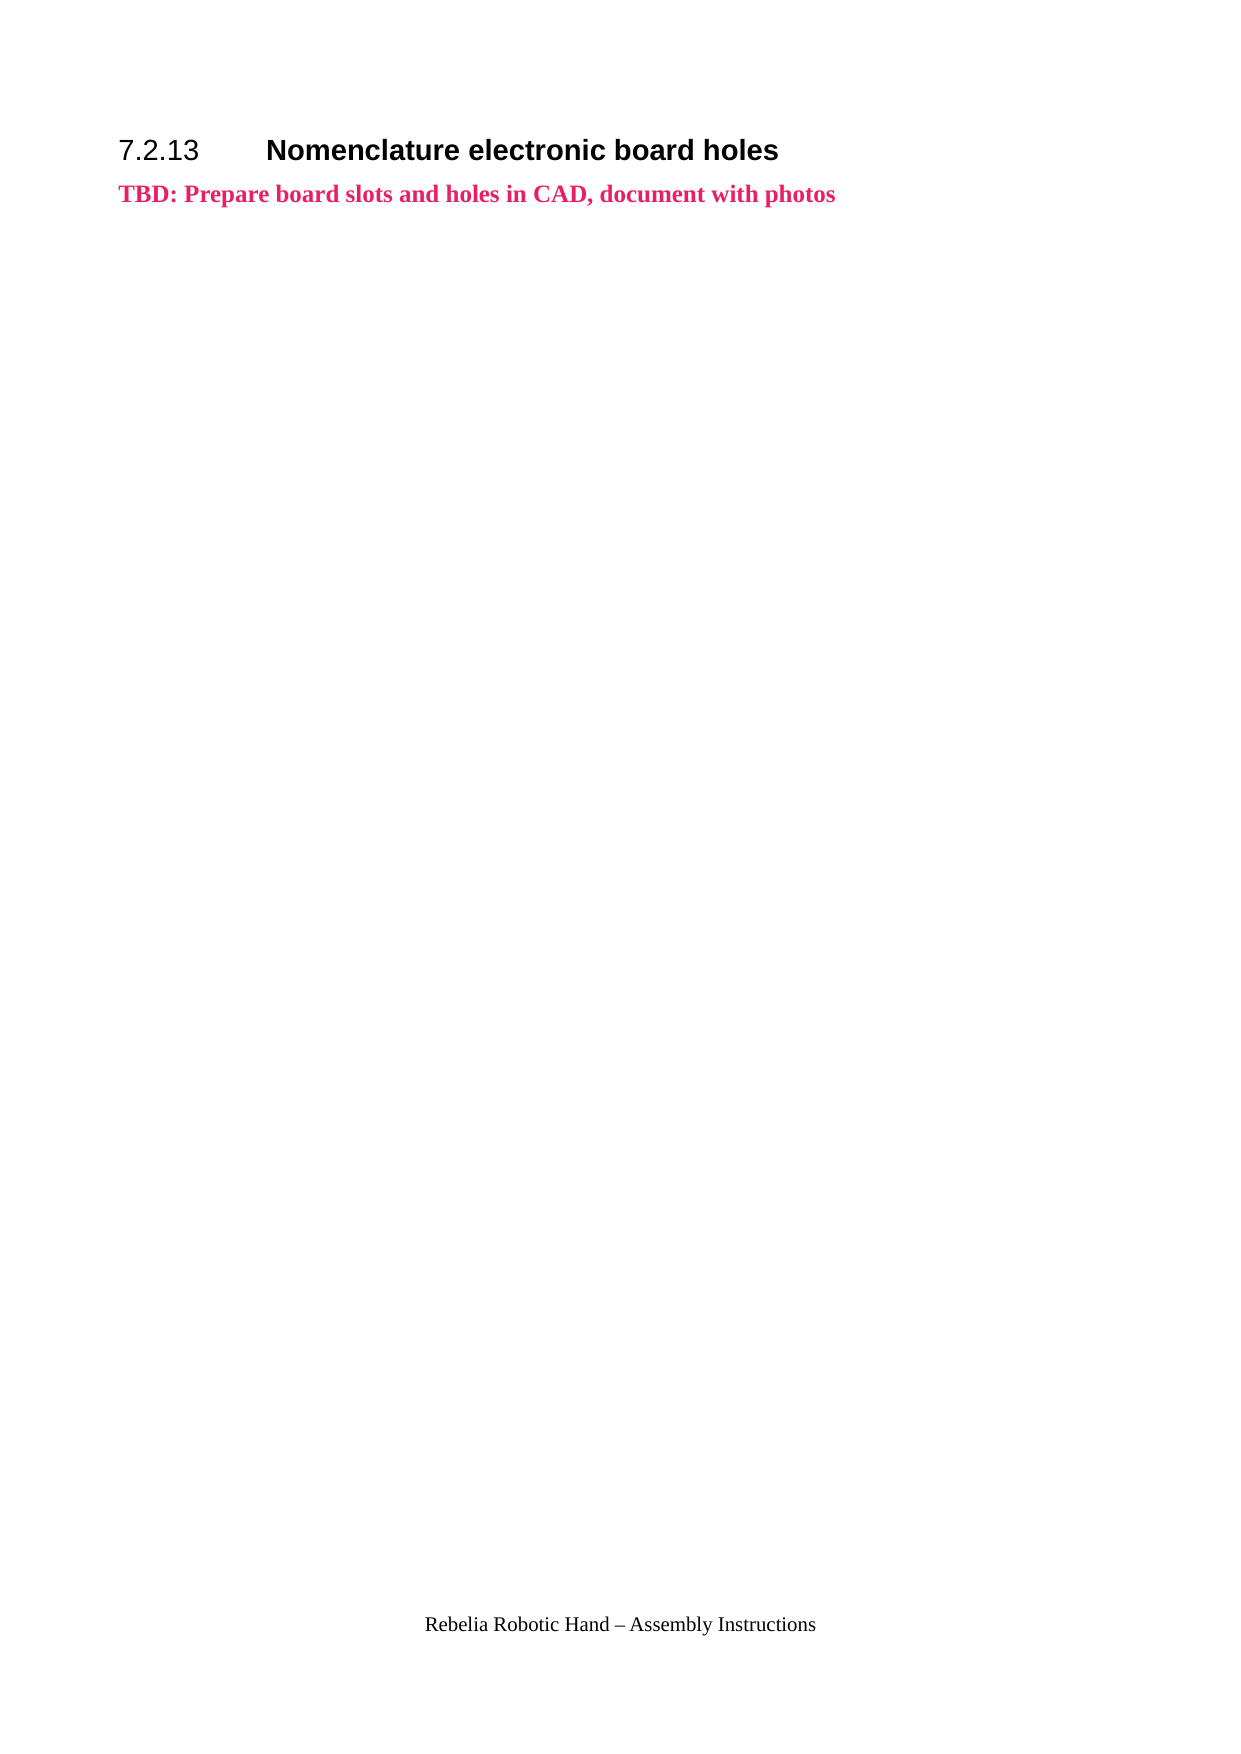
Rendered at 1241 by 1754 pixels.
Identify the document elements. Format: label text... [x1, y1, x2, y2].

text TBD: Prepare board slots and holes in CAD, document with photos [118, 179, 1123, 207]
subtitle Nomenclature electronic board holes [118, 133, 1123, 166]
